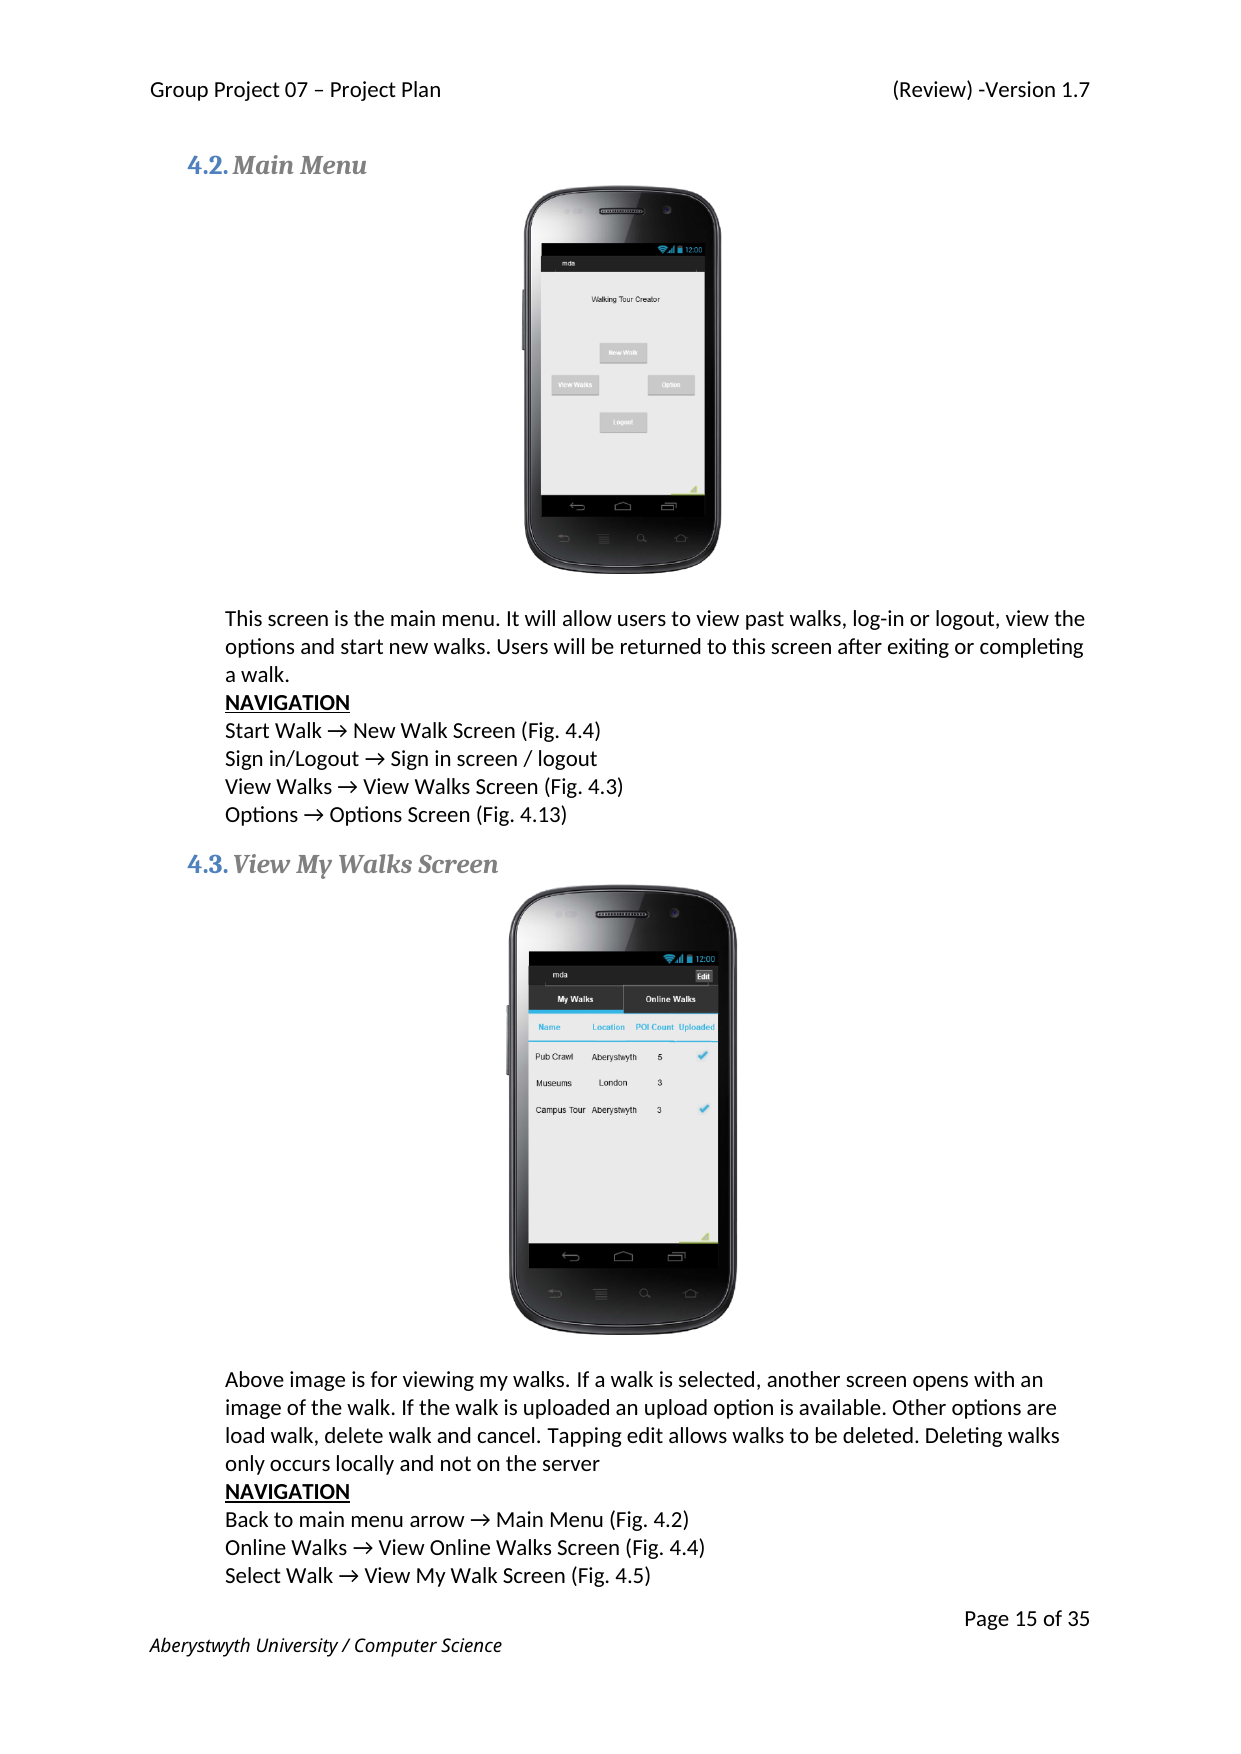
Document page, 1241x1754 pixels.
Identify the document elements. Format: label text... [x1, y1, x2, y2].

text Start Walk → New Walk Screen (Fig. 4.4) [225, 716, 1090, 744]
text This screen is the main menu. It will allow users to view past walks, log-in or logout, view the options and start new walks. Users will be returned to this screen after exiting or completing a walk. [225, 604, 1090, 688]
subtitle Main Menu [187, 150, 1090, 181]
text NAVIGATION [225, 1477, 1090, 1505]
text NAVIGATION [225, 688, 1090, 716]
subtitle View My Walks Screen [187, 849, 1090, 880]
text Options → Options Screen (Fig. 4.13) [225, 800, 1090, 828]
text Above image is for viewing my walks. If a walk is selected, another screen opens with an image of the walk. If the walk is uploaded an upload option is available. Other options are load walk, delete walk and cancel. Tapping edit allows walks to be deleted. Deleting walks only occurs locally and not on the server [225, 1365, 1090, 1477]
text Online Walks → View Online Walks Screen (Fig. 4.4) [225, 1533, 1090, 1561]
text Select Walk → View My Walk Screen (Fig. 4.5) [225, 1561, 1090, 1589]
text View Walks → View Walks Screen (Fig. 4.3) [225, 772, 1090, 800]
text Sign in/Logout → Sign in screen / logout [225, 744, 1090, 772]
text Back to main menu arrow → Main Menu (Fig. 4.2) [225, 1505, 1090, 1533]
